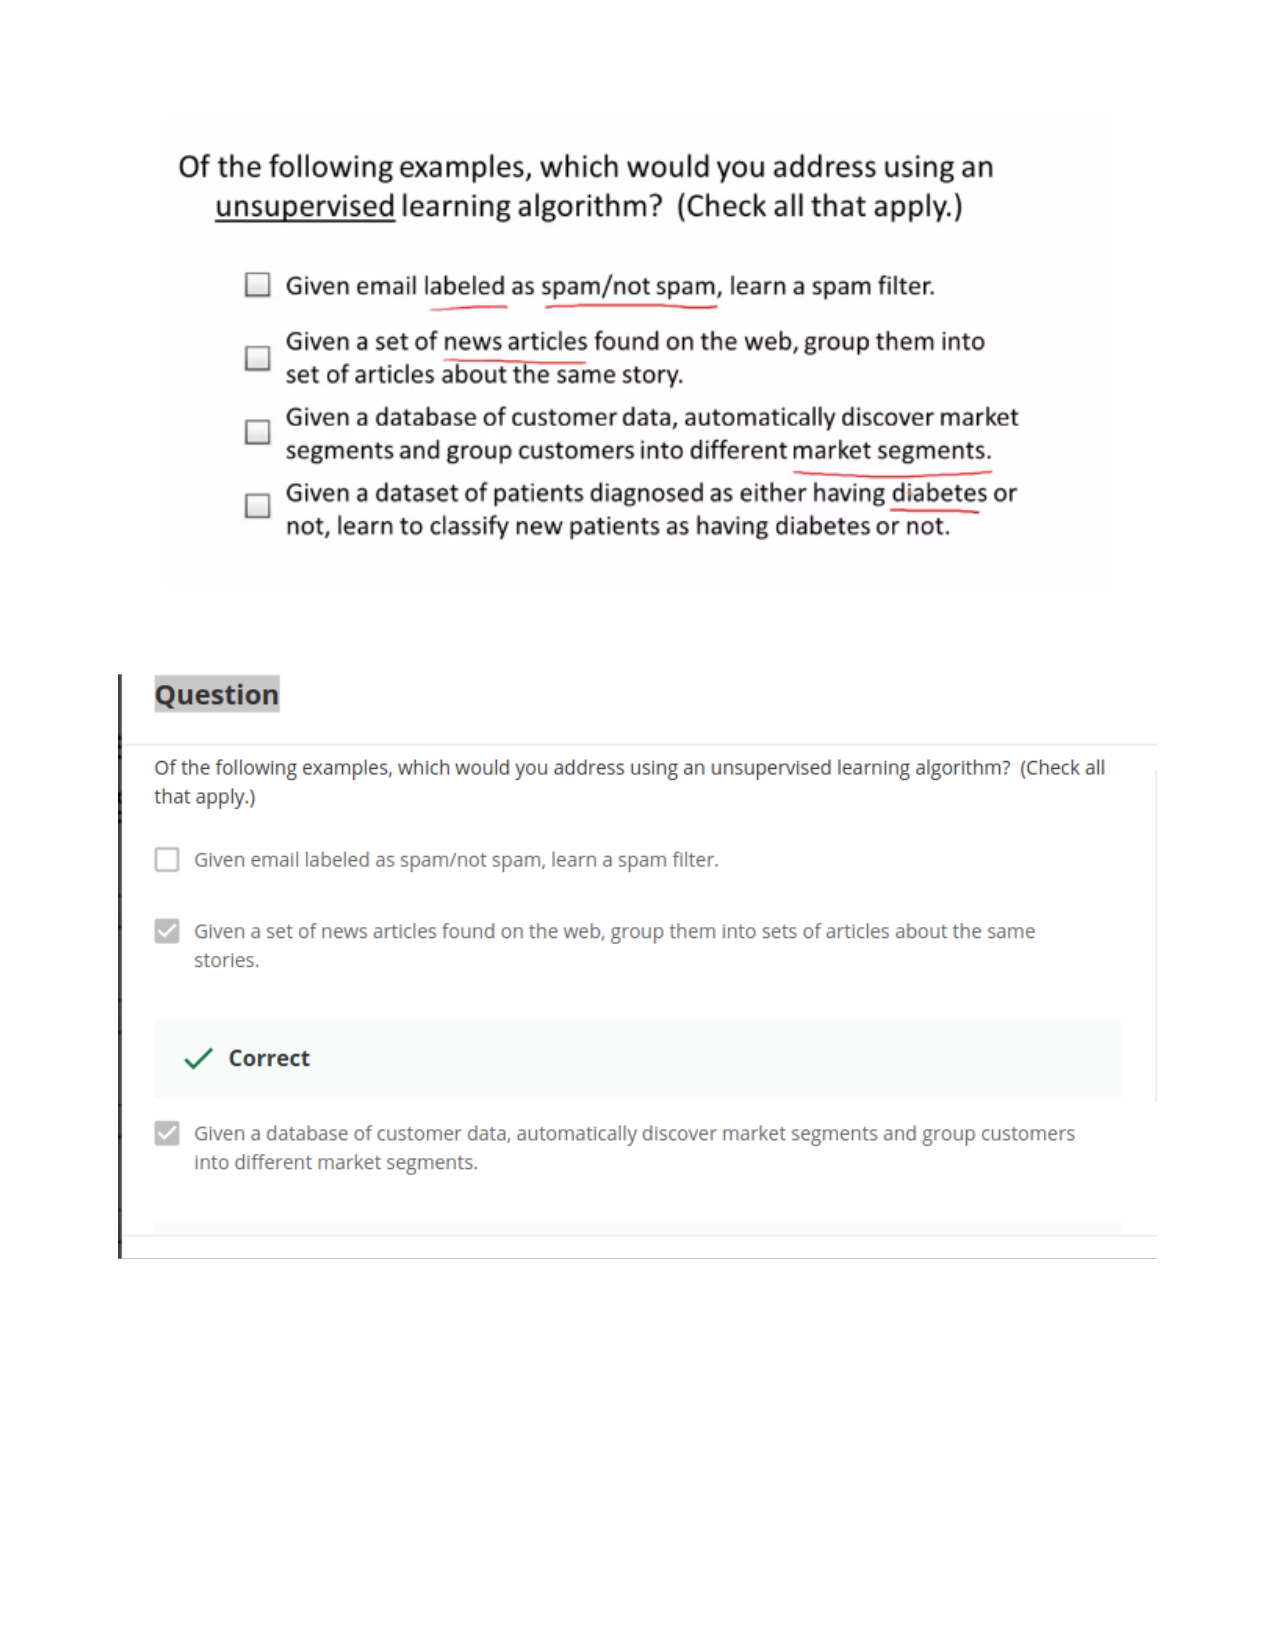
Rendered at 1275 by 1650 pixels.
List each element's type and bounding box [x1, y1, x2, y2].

picture [165, 118, 1110, 587]
picture [118, 673, 1157, 1274]
